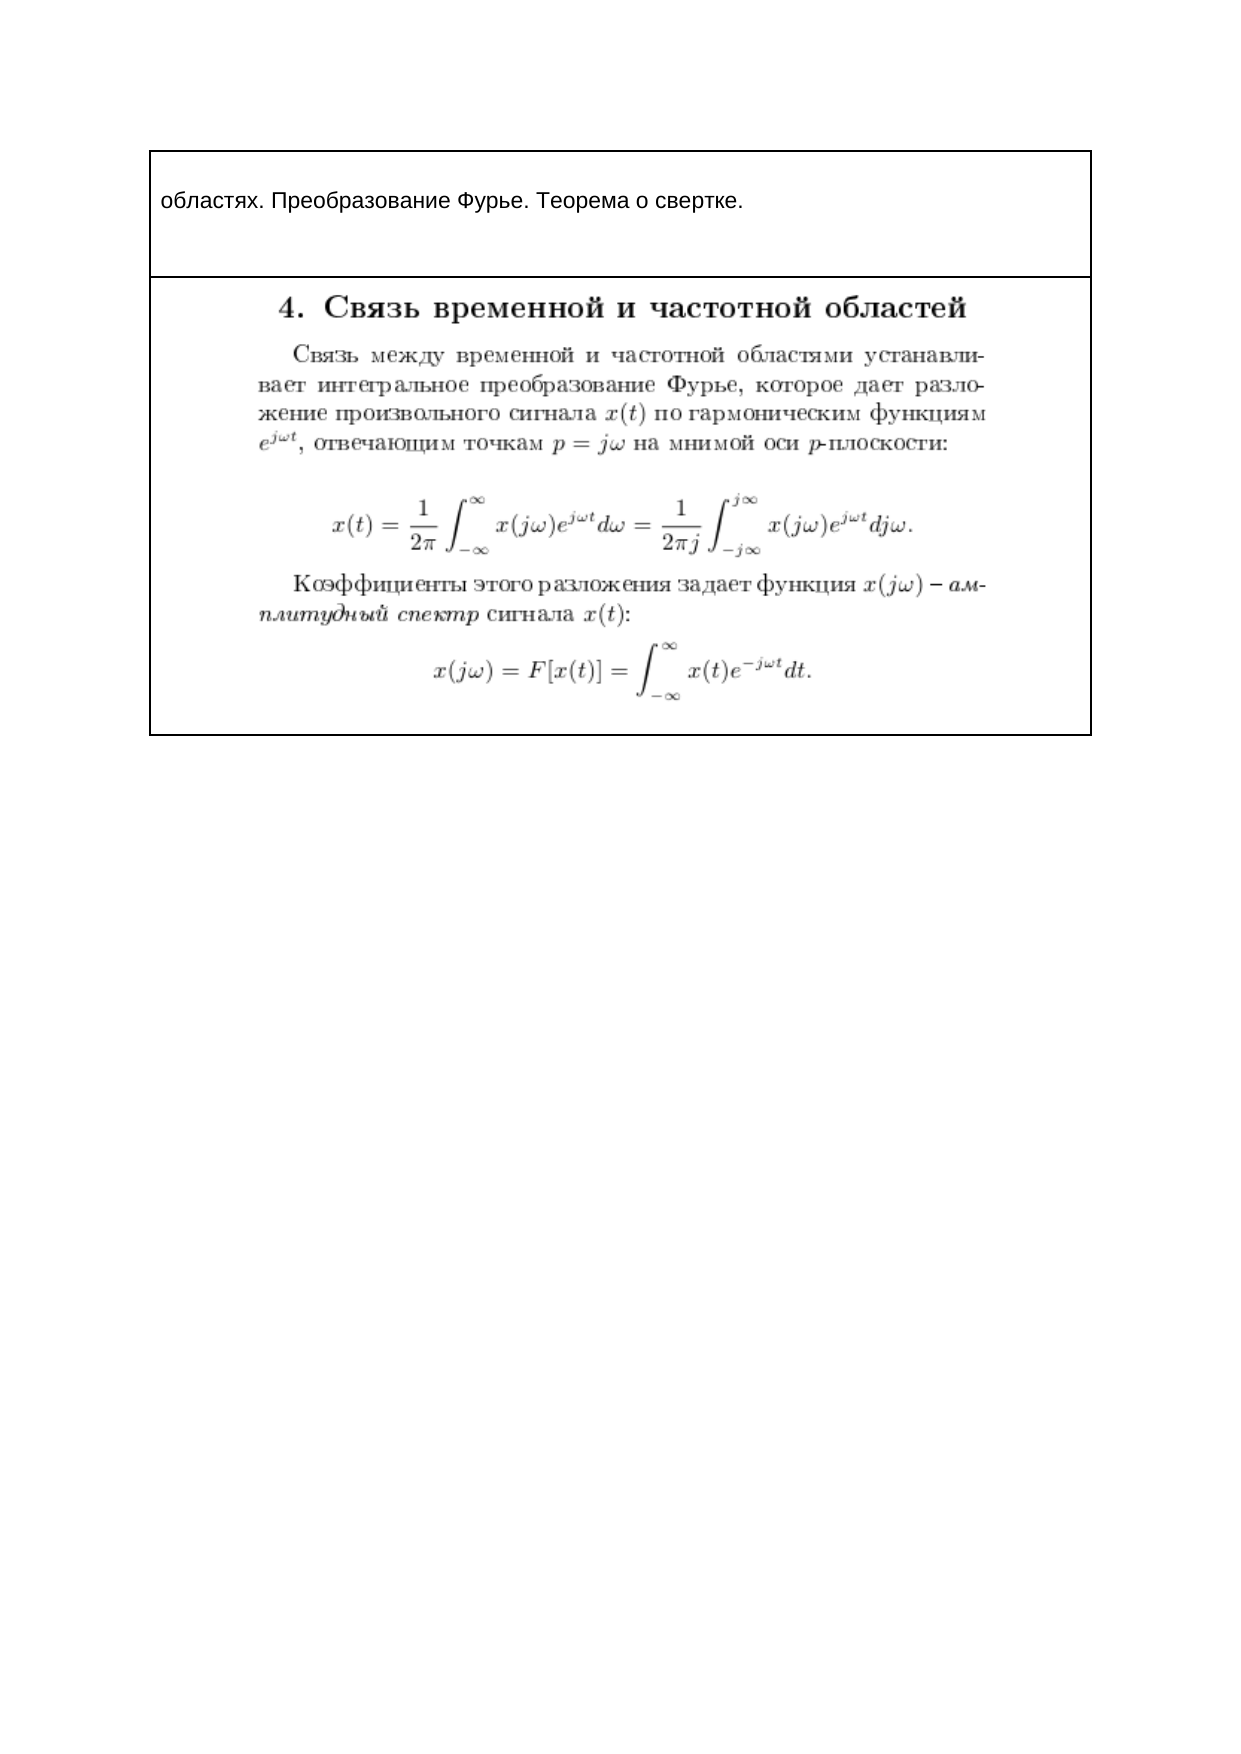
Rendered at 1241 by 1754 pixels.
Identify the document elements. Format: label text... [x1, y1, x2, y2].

picture [160, 288, 1078, 724]
table_header областях. Преобразование Фурье. Теорема о свертке. [151, 152, 1090, 276]
table_cell [151, 278, 1090, 734]
